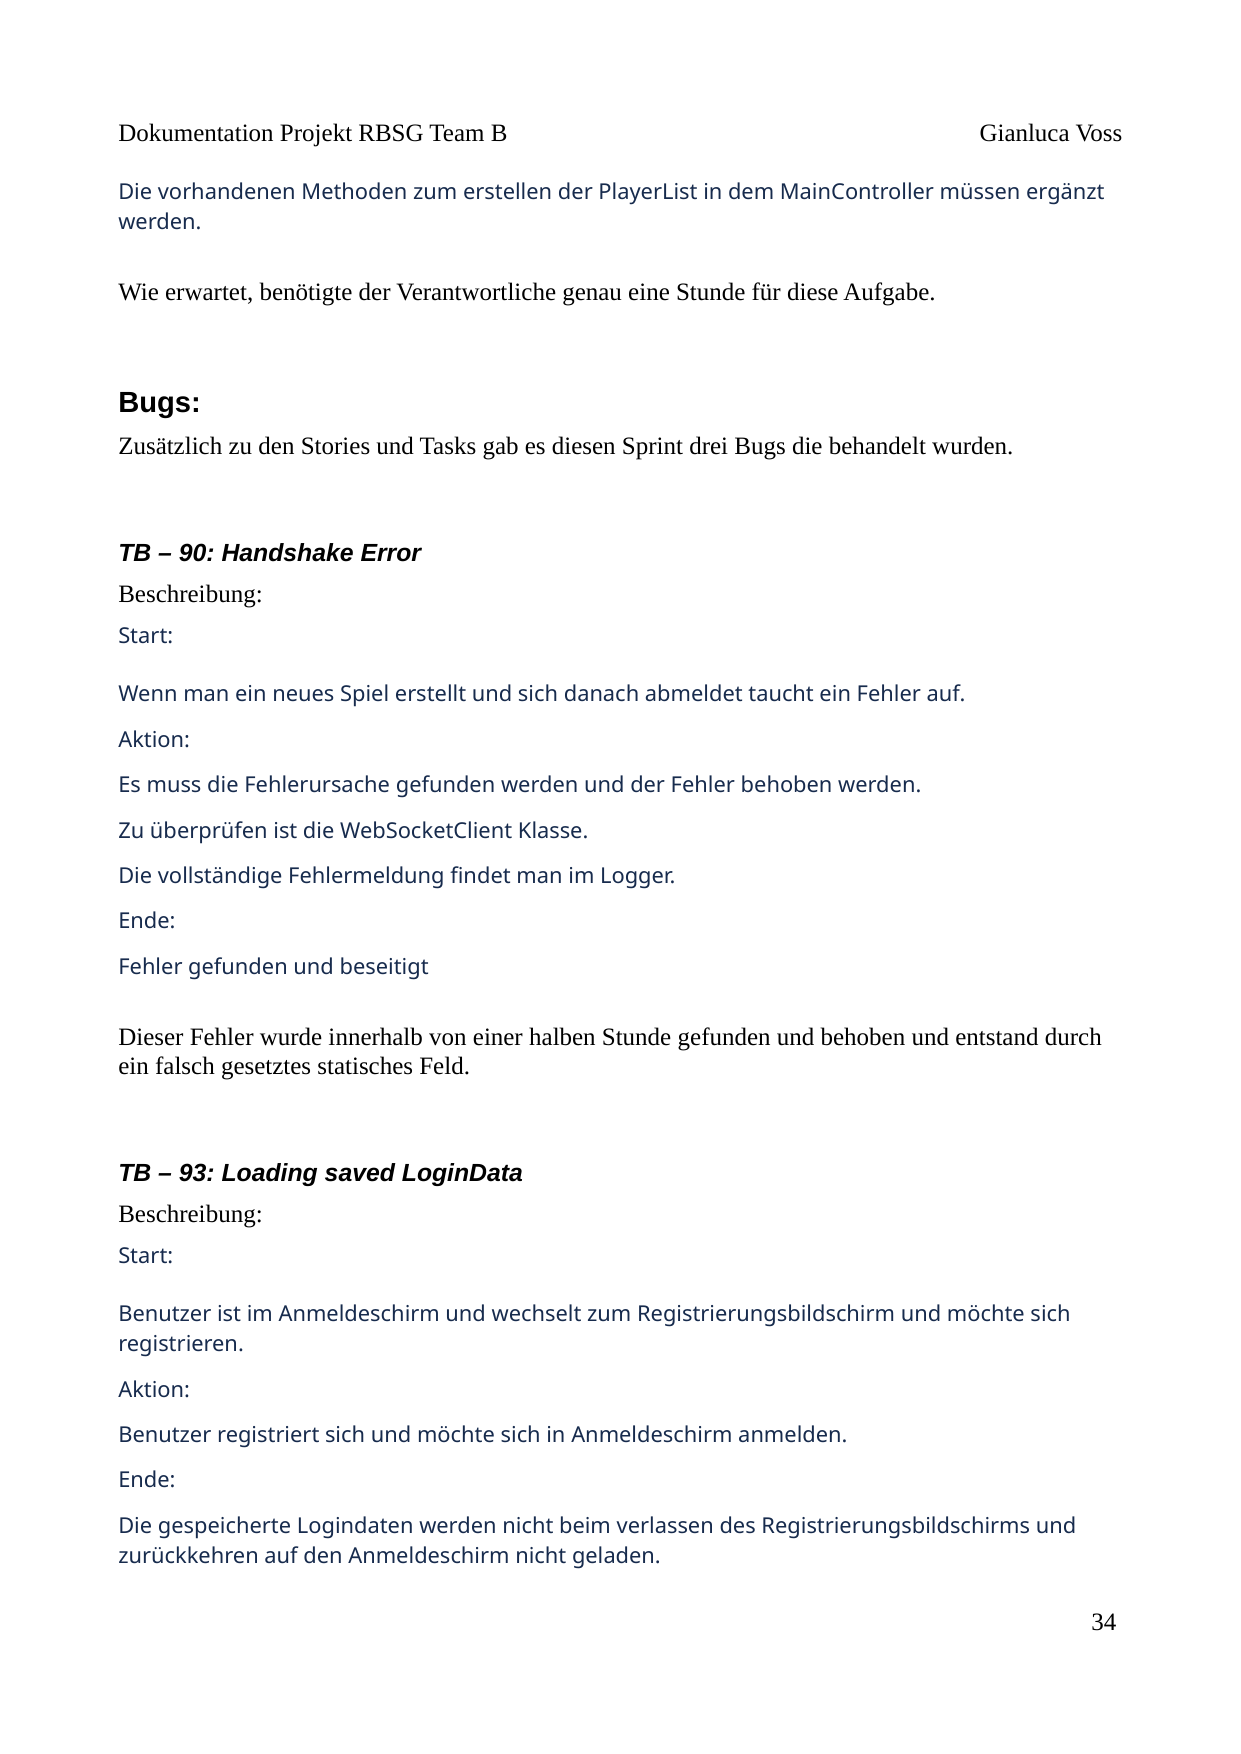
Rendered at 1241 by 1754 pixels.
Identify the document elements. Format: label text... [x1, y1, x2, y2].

text Ende: [118, 1464, 1122, 1494]
text Aktion: [118, 1374, 1122, 1403]
text Die vollständige Fehlermeldung findet man im Logger. [118, 860, 1122, 890]
text Benutzer ist im Anmeldeschirm und wechselt zum Registrierungsbildschirm und möchte sich registrieren. [118, 1298, 1122, 1358]
subtitle TB – 90: Handshake Error [118, 538, 1122, 567]
text Die vorhandenen Methoden zum erstellen der PlayerList in dem MainController müssen ergänzt werden. [118, 176, 1122, 236]
text Zu überprüfen ist die WebSocketClient Klasse. [118, 815, 1122, 844]
text Beschreibung: [118, 579, 1122, 608]
subtitle TB – 93: Loading saved LoginData [118, 1158, 1122, 1187]
text Start: [118, 621, 1122, 650]
text Es muss die Fehlerursache gefunden werden und der Fehler behoben werden. [118, 769, 1122, 799]
text Beschreibung: [118, 1199, 1122, 1228]
text Dieser Fehler wurde innerhalb von einer halben Stunde gefunden und behoben und entstand durch ein falsch gesetztes statisches Feld. [118, 1022, 1122, 1079]
text Wie erwartet, benötigte der Verantwortliche genau eine Stunde für diese Aufgabe. [118, 277, 1122, 306]
text Die gespeicherte Logindaten werden nicht beim verlassen des Registrierungsbildschirms und zurückkehren auf den Anmeldeschirm nicht geladen. [118, 1510, 1122, 1569]
text Fehler gefunden und beseitigt [118, 951, 1122, 981]
text Ende: [118, 906, 1122, 935]
text Start: [118, 1241, 1122, 1270]
text Aktion: [118, 724, 1122, 754]
text Benutzer registriert sich und möchte sich in Anmeldeschirm anmelden. [118, 1419, 1122, 1449]
text Wenn man ein neues Spiel erstellt und sich danach abmeldet taucht ein Fehler auf. [118, 678, 1122, 708]
subtitle Bugs: [118, 385, 1122, 418]
text Zusätzlich zu den Stories und Tasks gab es diesen Sprint drei Bugs die behandelt wurden. [118, 431, 1122, 459]
